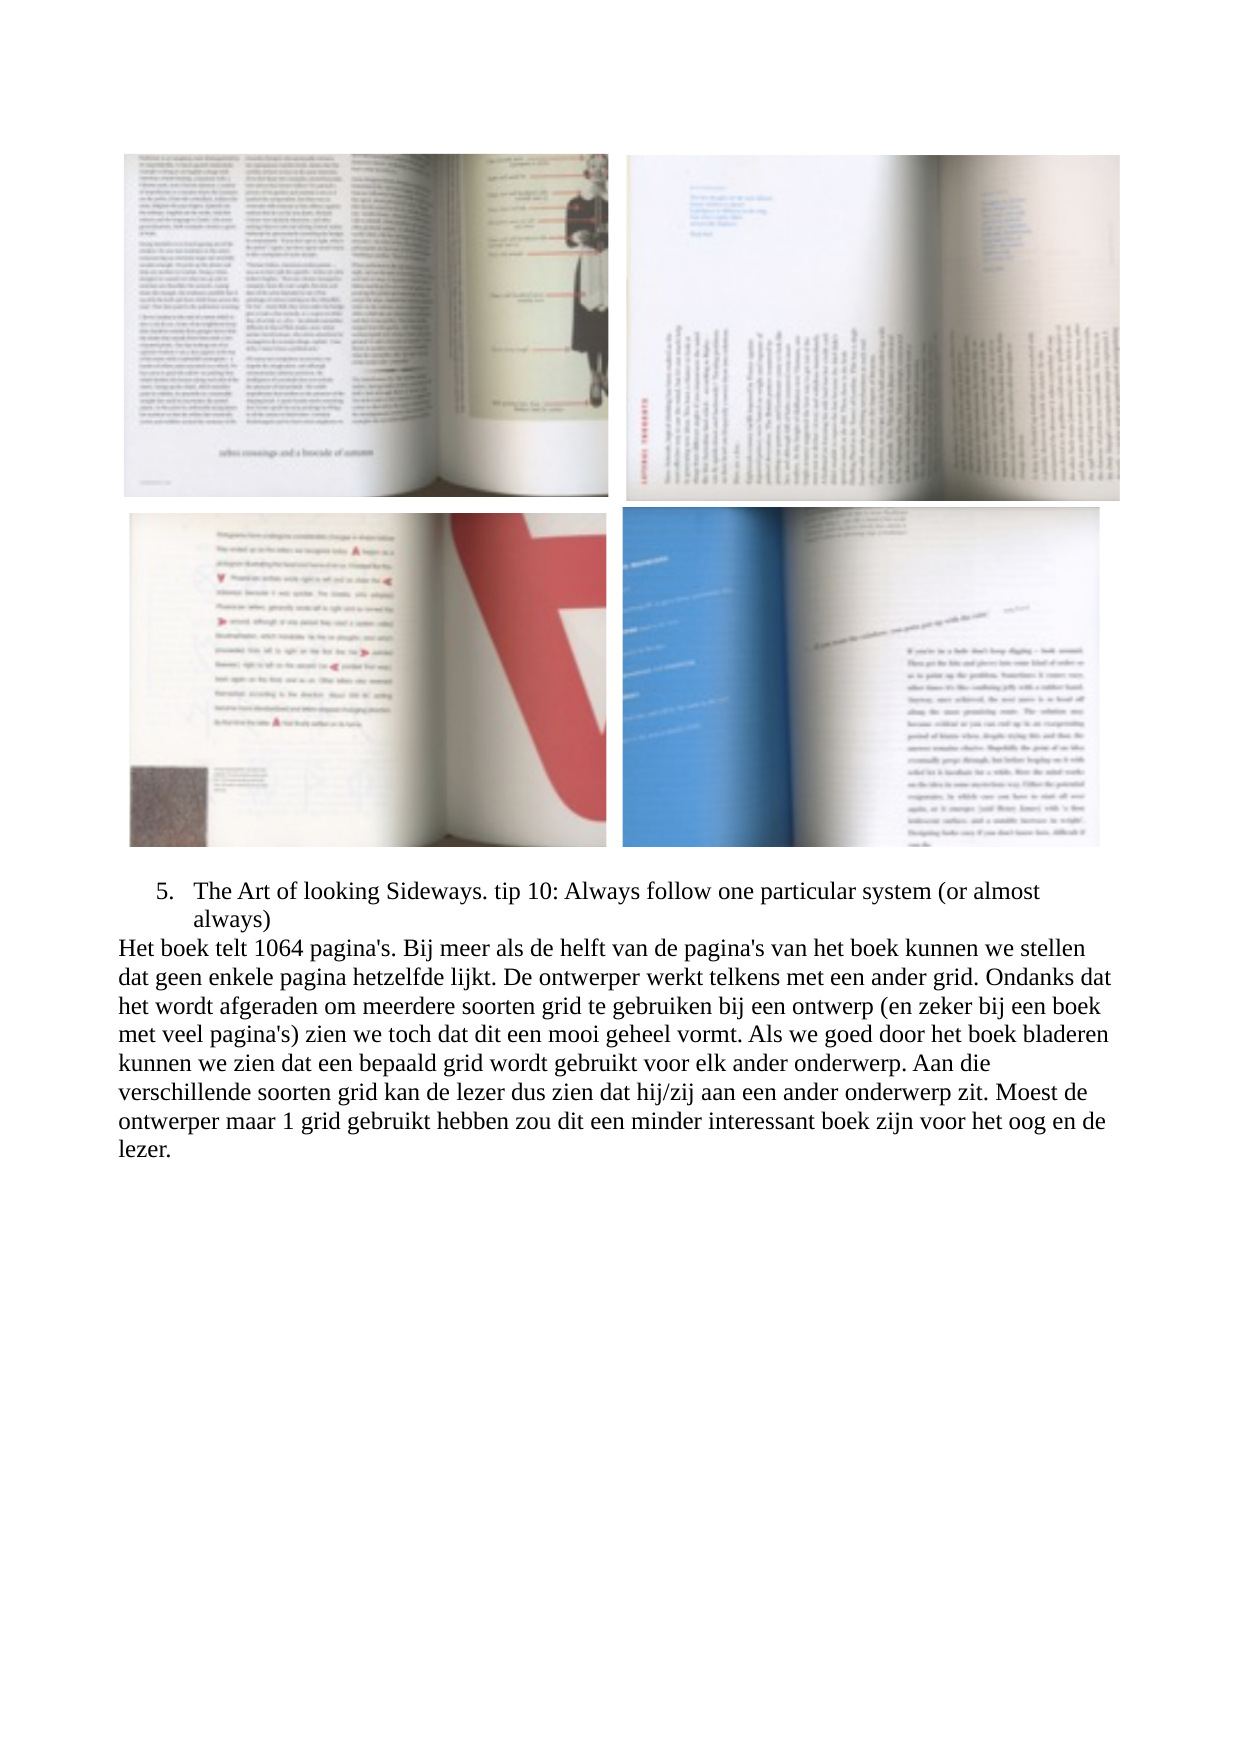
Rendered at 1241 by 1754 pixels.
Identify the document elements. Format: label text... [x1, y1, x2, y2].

picture [626, 155, 1121, 501]
list The Art of looking Sideways. tip 10: Always follow one particular system (or almost always) [156, 876, 1122, 933]
picture [123, 151, 609, 497]
picture [129, 513, 607, 847]
text Het boek telt 1064 pagina's. Bij meer als de helft van de pagina's van het boek kunnen we stellen dat geen enkele pagina hetzelfde lijkt. De ontwerper werkt telkens met een ander grid. Ondanks dat het wordt afgeraden om meerdere soorten grid te gebruiken bij een ontwerp (en zeker bij een boek met veel pagina's) zien we toch dat dit een mooi geheel vormt. Als we goed door het boek bladeren kunnen we zien dat een bepaald grid wordt gebruikt voor elk ander onderwerp. Aan die verschillende soorten grid kan de lezer dus zien dat hij/zij aan een ander onderwerp zit. Moest de ontwerper maar 1 grid gebruikt hebben zou dit een minder interessant boek zijn voor het oog en de lezer. [118, 933, 1122, 1163]
picture [622, 507, 1100, 847]
